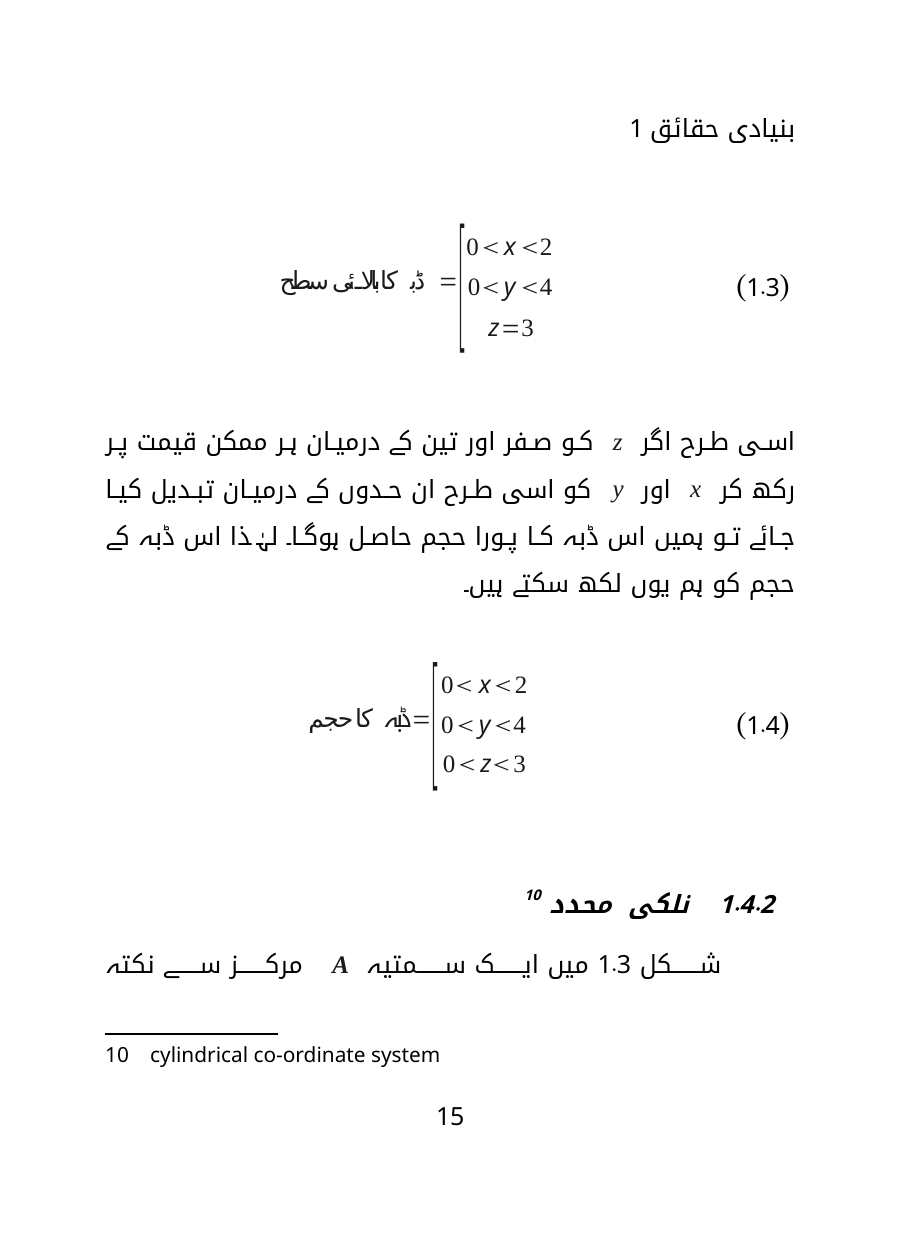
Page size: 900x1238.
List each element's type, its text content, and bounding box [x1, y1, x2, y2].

subtitle نلکی محدد [105, 881, 718, 929]
table_header (1.4) [718, 655, 795, 810]
text شکل 1.3 میں ایک سمتیہ مرکز سے نکتہ تک بنایا گیا ہے۔ اس سمتیہ کو شکل میں دو سمتیوں کی مدد سے ظاہر کیا گیا ہے۔ یعنی [105, 941, 795, 988]
table_header [105, 655, 718, 810]
text اسی طرح اگرکو صفر اور تین کے درمیان ہر ممکن قیمت پر رکھ کراورکو اسی طرح ان حدوں کے درمیان تبدیل کیا جائے تو ہمیں اس ڈبہ کا پورا حجم حاصل ہوگا۔ لہٰذا اس ڈبہ کے حجم کو ہم یوں لکھ سکتے ہیں۔ [105, 418, 795, 608]
list cylindrical co-ordinate system [105, 1040, 795, 1068]
table_header [105, 216, 718, 372]
table_header (1.3) [718, 216, 795, 372]
